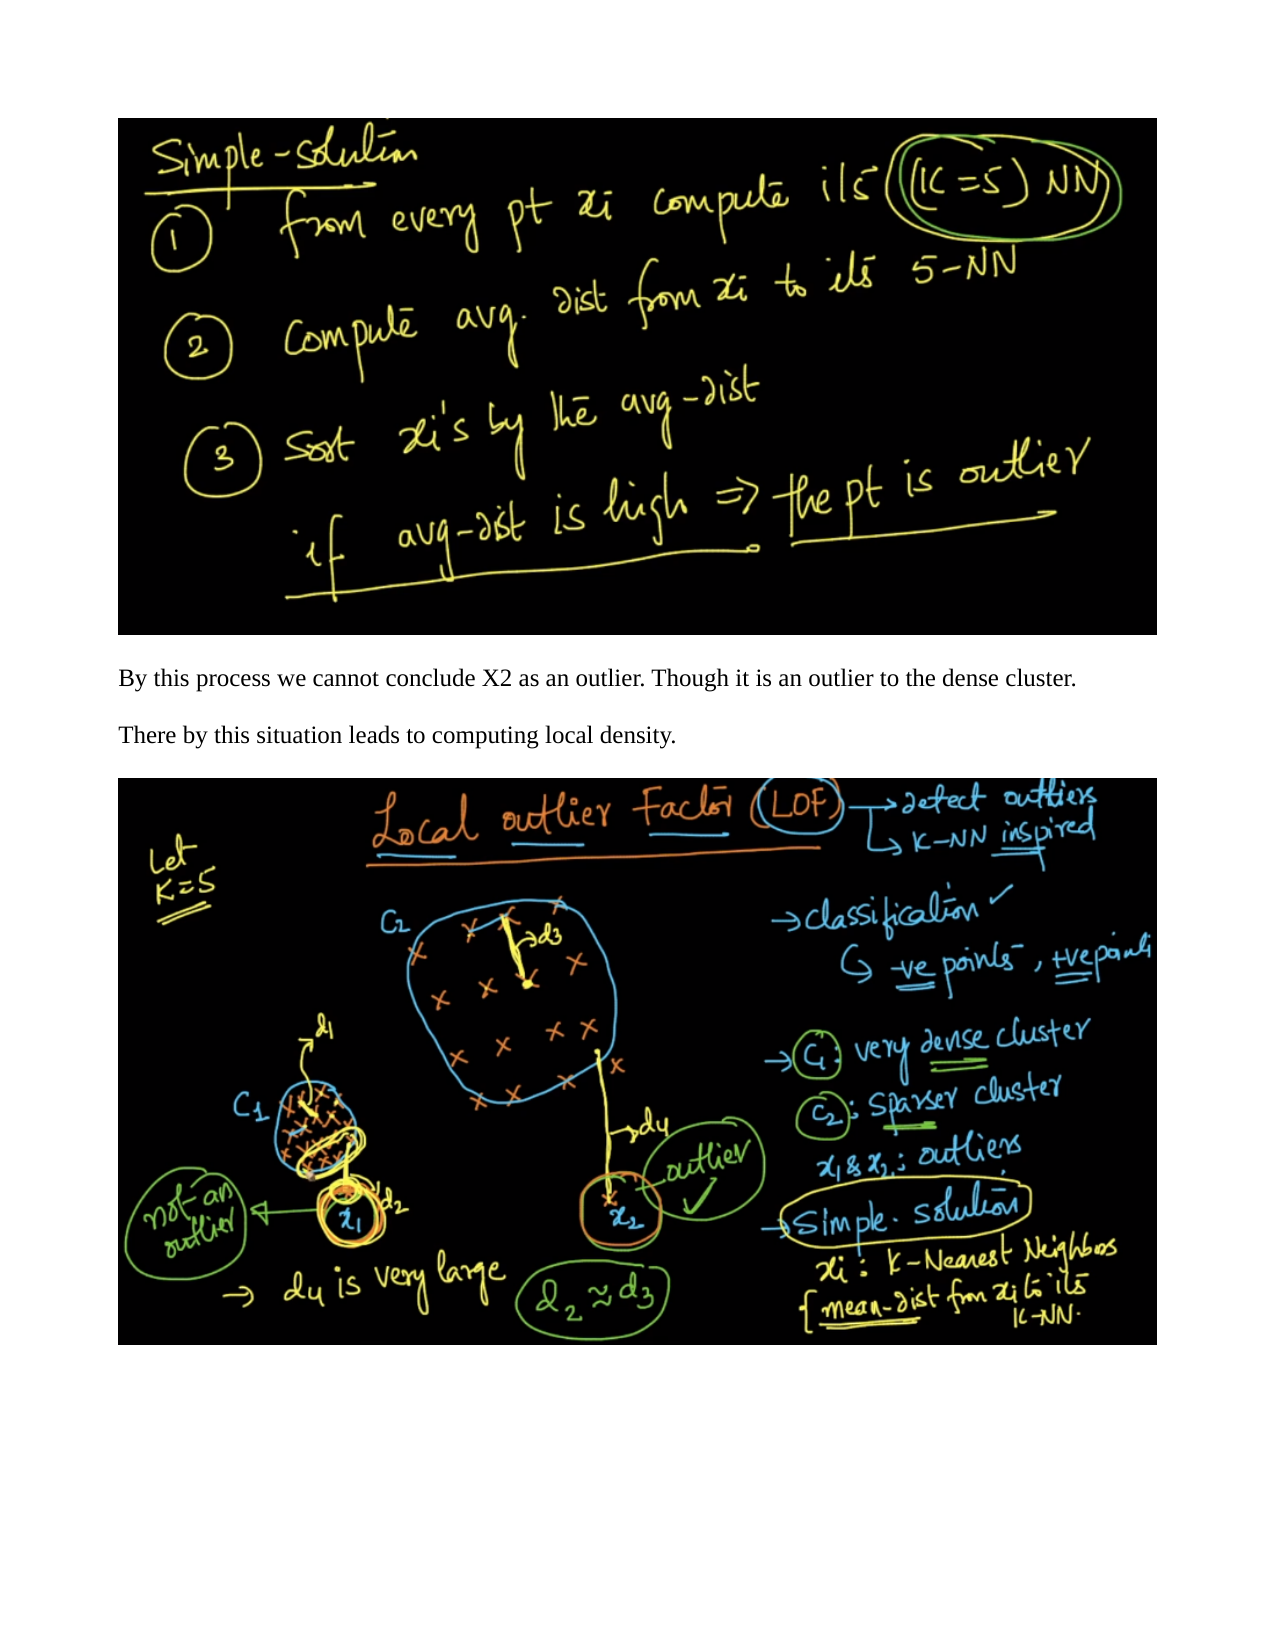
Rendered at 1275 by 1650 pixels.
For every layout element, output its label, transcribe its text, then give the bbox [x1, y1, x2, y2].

picture [118, 118, 1157, 635]
text There by this situation leads to computing local density. [118, 721, 1157, 749]
text By this process we cannot conclude X2 as an outlier. Though it is an outlier to the dense cluster. [118, 663, 1157, 692]
picture [118, 778, 1157, 1345]
